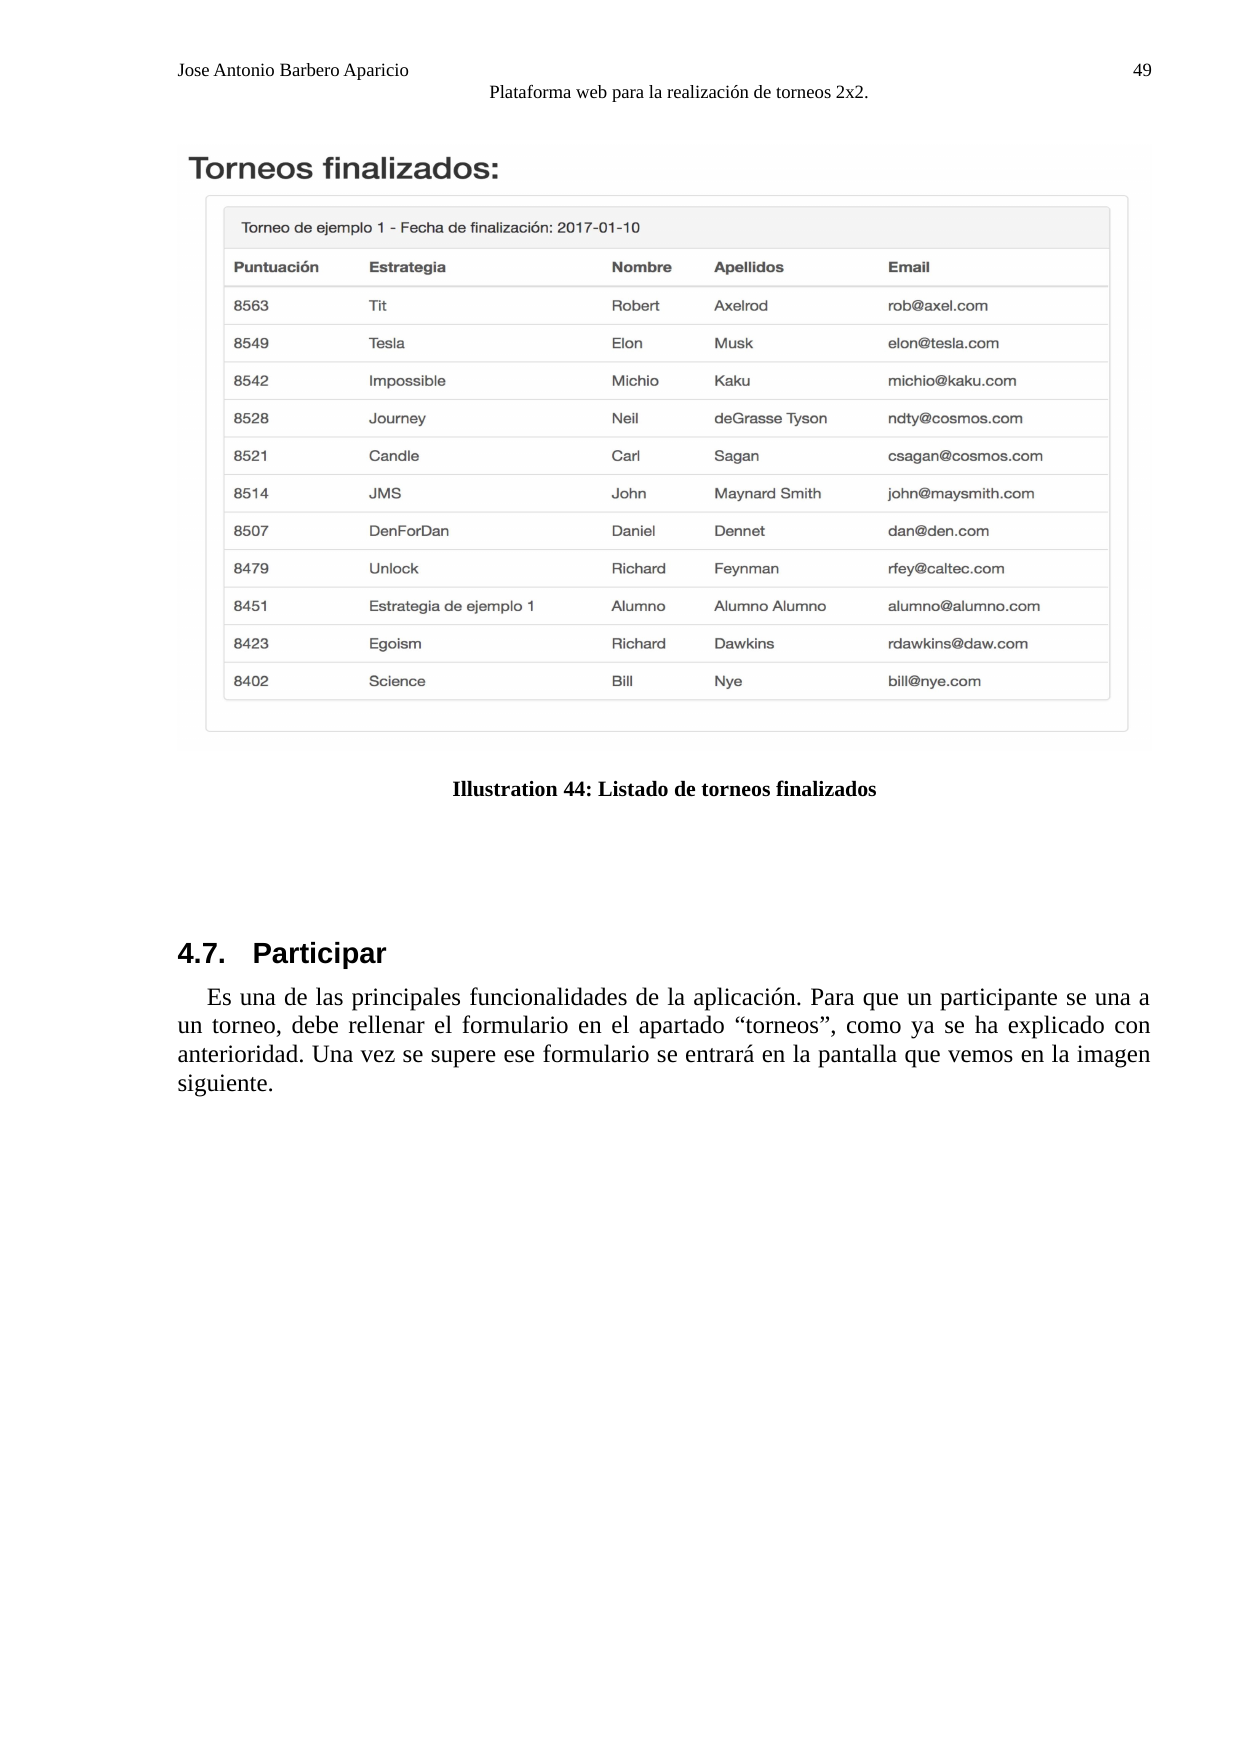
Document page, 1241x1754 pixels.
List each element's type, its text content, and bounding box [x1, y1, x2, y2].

text [177, 132, 1152, 144]
text Illustration 44: Listado de torneos finalizados [177, 751, 1152, 801]
picture [177, 144, 1152, 751]
subtitle Participar [177, 936, 1152, 970]
text Es una de las principales funcionalidades de la aplicación. Para que un participante se una a un torneo, debe rellenar el formulario en el apartado “torneos”, como ya se ha explicado con anterioridad. Una vez se supere ese formulario se entrará en la pantalla que vemos en la imagen siguiente. [177, 982, 1152, 1097]
